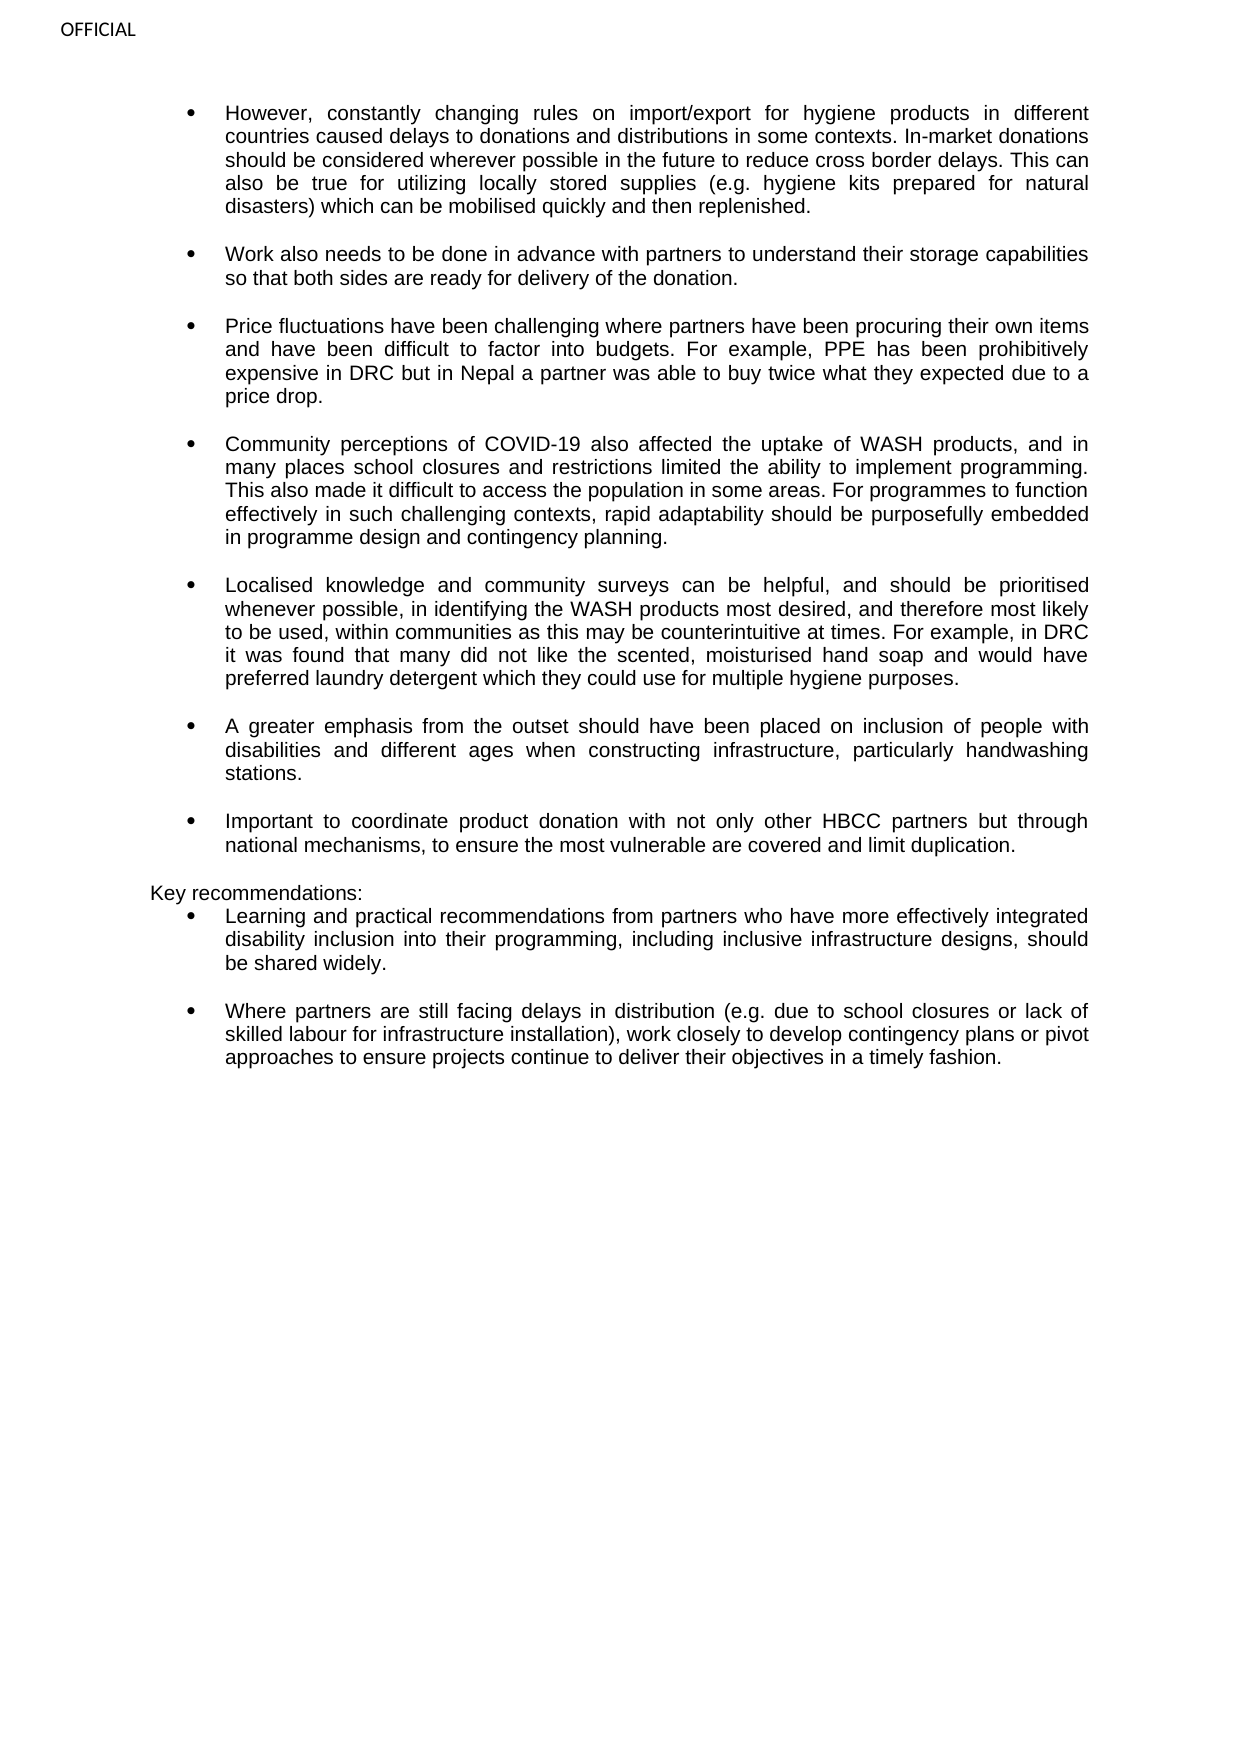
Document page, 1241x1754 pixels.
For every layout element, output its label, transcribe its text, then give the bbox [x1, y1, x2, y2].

list A greater emphasis from the outset should have been placed on inclusion of people with disabilities and different ages when constructing infrastructure, particularly handwashing stations. [187, 715, 1090, 785]
list Price fluctuations have been challenging where partners have been procuring their own items and have been difficult to factor into budgets. For example, PPE has been prohibitively expensive in DRC but in Nepal a partner was able to buy twice what they expected due to a price drop. [187, 314, 1090, 407]
list However, constantly changing rules on import/export for hygiene products in different countries caused delays to donations and distributions in some contexts. In-market donations should be considered wherever possible in the future to reduce cross border delays. This can also be true for utilizing locally stored supplies (e.g. hygiene kits prepared for natural disasters) which can be mobilised quickly and then replenished. [187, 102, 1090, 218]
list Localised knowledge and community surveys can be helpful, and should be prioritised whenever possible, in identifying the WASH products most desired, and therefore most likely to be used, within communities as this may be counterintuitive at times. For example, in DRC it was found that many did not like the scented, moisturised hand soap and would have preferred laundry detergent which they could use for multiple hygiene purposes. [187, 574, 1090, 690]
list Community perceptions of COVID-19 also affected the uptake of WASH products, and in many places school closures and restrictions limited the ability to implement programming. This also made it difficult to access the population in some areas. For programmes to function effectively in such challenging contexts, rapid adaptability should be purposefully embedded in programme design and contingency planning. [187, 432, 1090, 549]
list Important to coordinate product donation with not only other HBCC partners but through national mechanisms, to ensure the most vulnerable are covered and limit duplication. [187, 810, 1090, 856]
list Work also needs to be done in advance with partners to understand their storage capabilities so that both sides are ready for delivery of the donation. [187, 243, 1090, 289]
text Key recommendations: [150, 881, 1090, 904]
list Learning and practical recommendations from partners who have more effectively integrated disability inclusion into their programming, including inclusive infrastructure designs, should be shared widely. [187, 904, 1090, 974]
list Where partners are still facing delays in distribution (e.g. due to school closures or lack of skilled labour for infrastructure installation), work closely to develop contingency plans or pivot approaches to ensure projects continue to deliver their objectives in a timely fashion. [187, 999, 1090, 1069]
